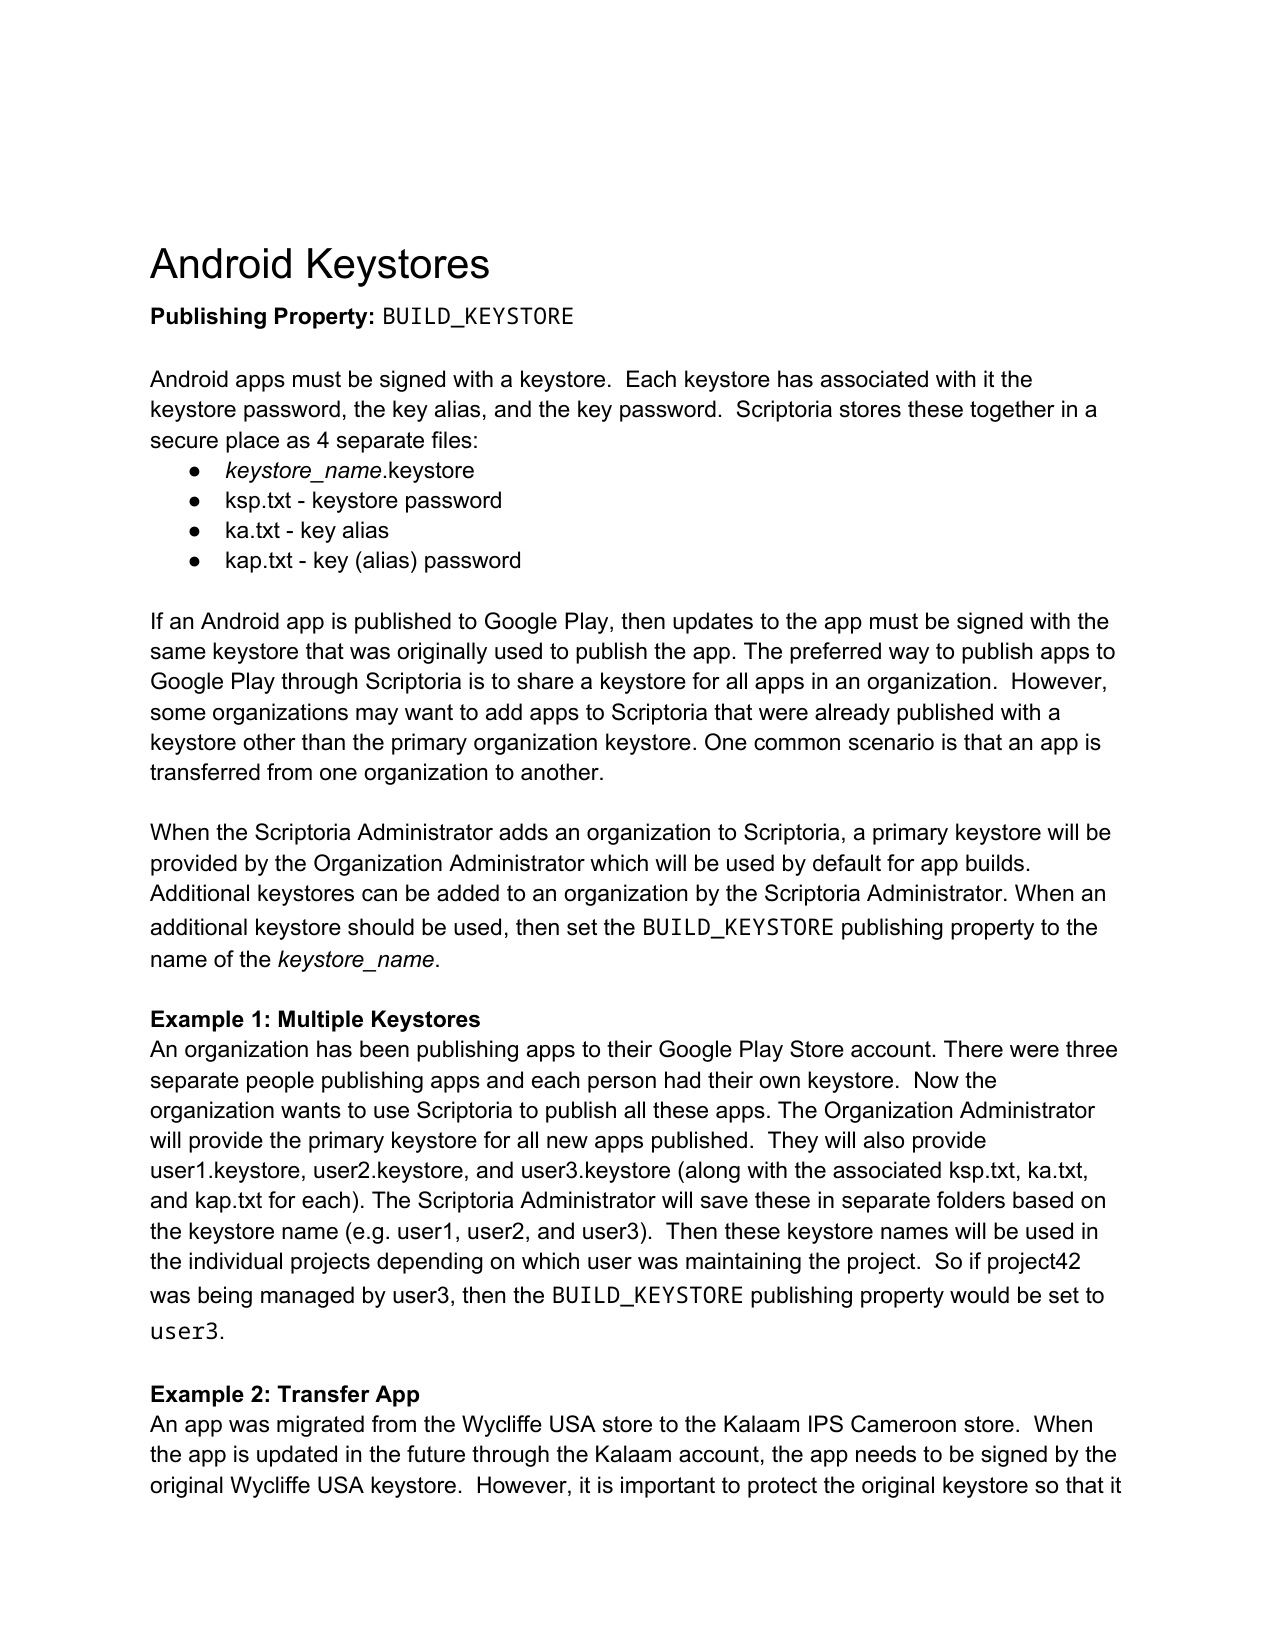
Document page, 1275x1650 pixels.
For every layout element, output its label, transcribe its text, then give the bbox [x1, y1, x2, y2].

subtitle Android Keystores [150, 239, 1125, 287]
text Android apps must be signed with a keystore. Each keystore has associated with it the keystore password, the key alias, and the key password. Scriptoria stores these together in a secure place as 4 separate files: [150, 366, 1125, 453]
text Publishing Property: BUILD_KEYSTORE [150, 300, 1125, 331]
list kap.txt - key (alias) password [187, 547, 1125, 574]
text Example 2: Transfer App [150, 1381, 1125, 1407]
list ka.txt - key alias [187, 517, 1125, 543]
list keystore_name.keystore [187, 457, 1125, 483]
list ksp.txt - keystore password [187, 487, 1125, 513]
text When the Scriptoria Administrator adds an organization to Scriptoria, a primary keystore will be provided by the Organization Administrator which will be used by default for app builds. Additional keystores can be added to an organization by the Scriptoria Administrator. When an additional keystore should be used, then set the BUILD_KEYSTORE publishing property to the name of the keystore_name. [150, 819, 1125, 972]
text Example 1: Multiple Keystores [150, 1006, 1125, 1033]
text An app was migrated from the Wycliffe USA store to the Kalaam IPS Cameroon store. When the app is updated in the future through the Kalaam account, the app needs to be signed by the original Wycliffe USA keystore. However, it is important to protect the original keystore so that it [150, 1411, 1125, 1498]
text If an Android app is published to Google Play, then updates to the app must be signed with the same keystore that was originally used to publish the app. The preferred way to publish apps to Google Play through Scriptoria is to share a keystore for all apps in an organization. However, some organizations may want to add apps to Scriptoria that were already published with a keystore other than the primary organization keystore. One common scenario is that an app is transferred from one organization to another. [150, 608, 1125, 785]
text An organization has been publishing apps to their Google Play Store account. There were three separate people publishing apps and each person had their own keystore. Now the organization wants to use Scriptoria to publish all these apps. The Organization Administrator will provide the primary keystore for all new apps published. They will also provide user1.keystore, user2.keystore, and user3.keystore (along with the associated ksp.txt, ka.txt, and kap.txt for each). The Scriptoria Administrator will save these in separate folders based on the keystore name (e.g. user1, user2, and user3). Then these keystore names will be used in the individual projects depending on which user was maintaining the project. So if project42 was being managed by user3, then the BUILD_KEYSTORE publishing property would be set to user3. [150, 1036, 1125, 1346]
